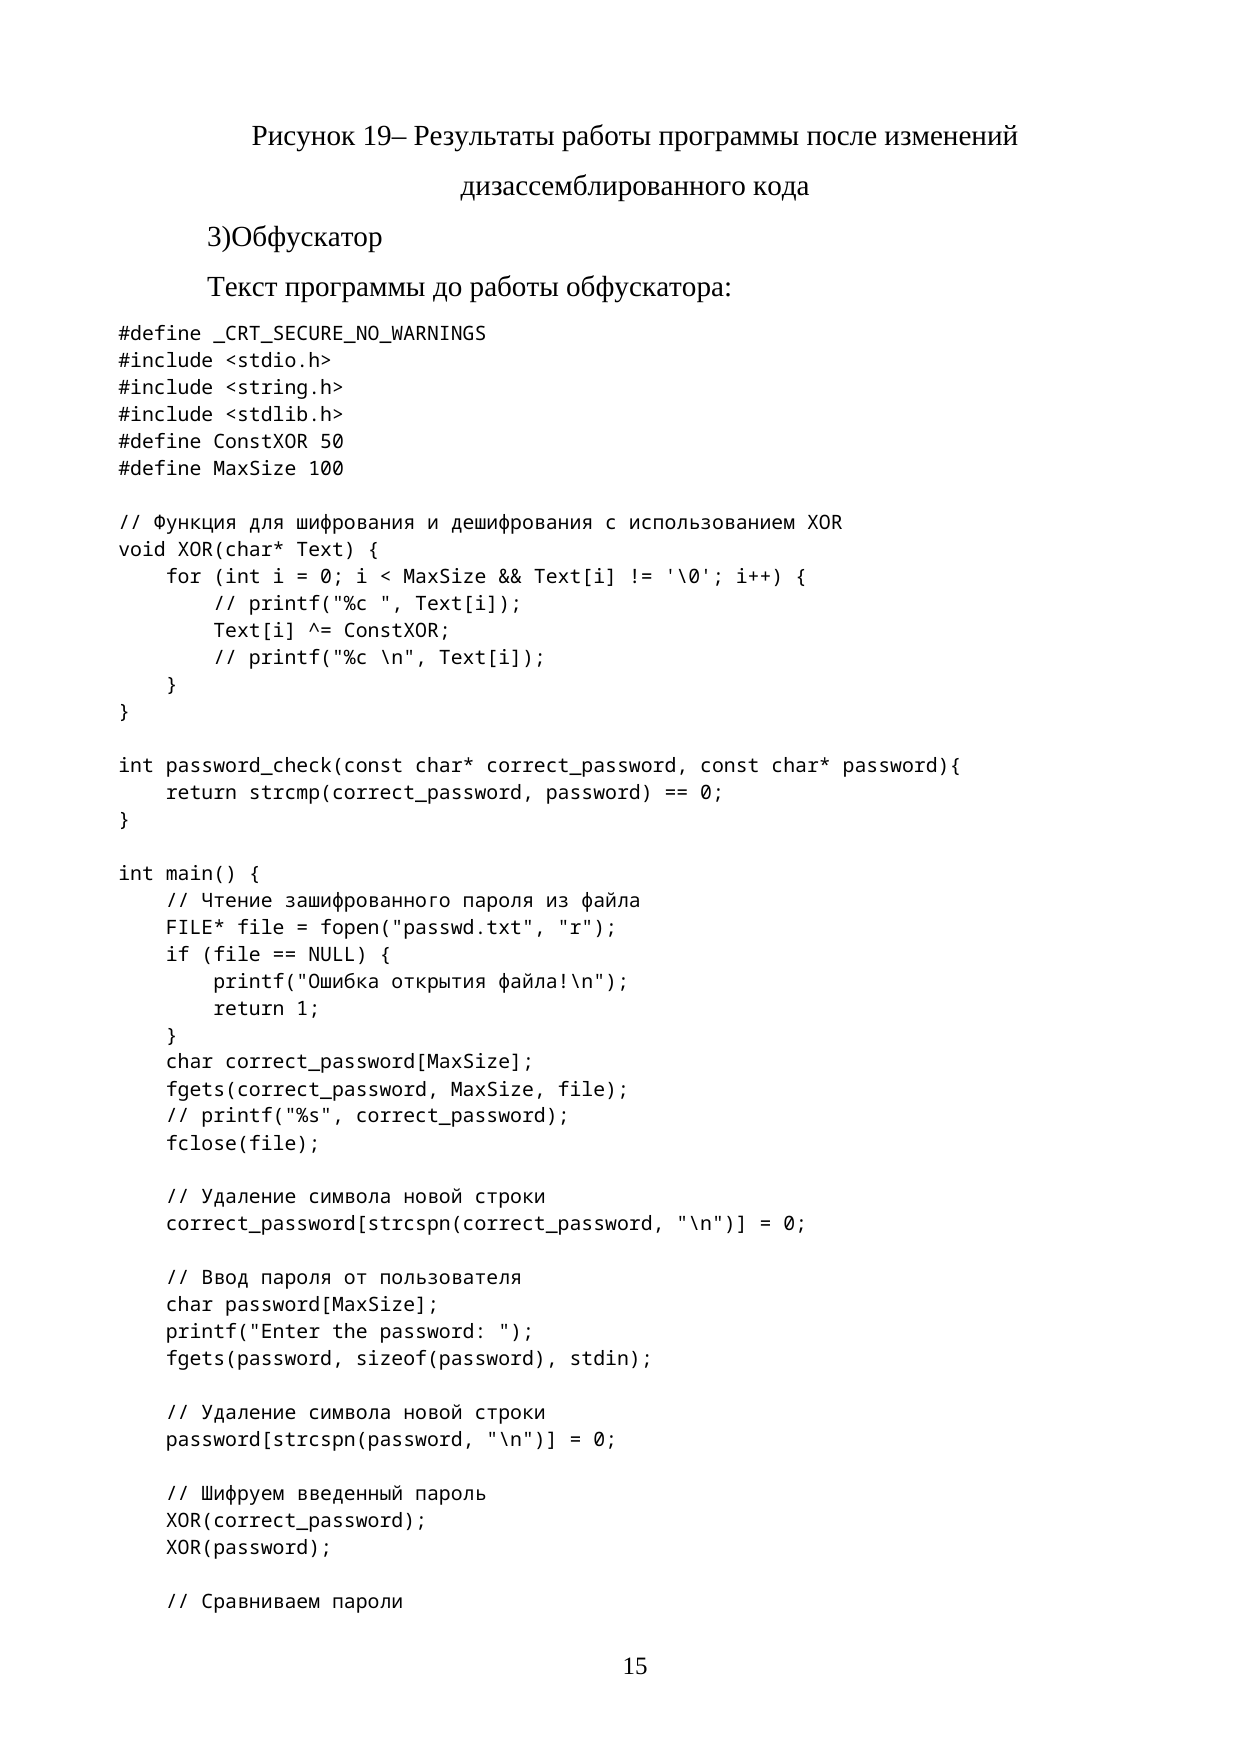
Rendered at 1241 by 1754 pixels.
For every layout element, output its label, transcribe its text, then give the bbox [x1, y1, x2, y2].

text } [118, 670, 1152, 697]
text 3)Обфускатор [118, 219, 1152, 252]
text // Ввод пароля от пользователя [118, 1264, 1152, 1291]
text fgets(password, sizeof(password), stdin); [118, 1344, 1152, 1372]
text XOR(correct_password); [118, 1506, 1152, 1533]
text int main() { [118, 859, 1152, 886]
text // Удаление символа новой строки [118, 1398, 1152, 1426]
text XOR(password); [118, 1533, 1152, 1560]
text } [118, 805, 1152, 832]
text return strcmp(correct_password, password) == 0; [118, 778, 1152, 805]
text if (file == NULL) { [118, 940, 1152, 967]
text password[strcspn(password, "\n")] = 0; [118, 1426, 1152, 1452]
text Текст программы до работы обфускатора: [118, 269, 1152, 303]
text } [118, 697, 1152, 724]
text // Чтение зашифрованного пароля из файла [118, 886, 1152, 913]
text } [118, 1021, 1152, 1048]
text return 1; [118, 994, 1152, 1021]
text char correct_password[MaxSize]; [118, 1048, 1152, 1075]
text #define MaxSize 100 [118, 454, 1152, 481]
text // printf("%c ", Text[i]); [118, 589, 1152, 616]
text #include <string.h> [118, 373, 1152, 400]
text Text[i] ^= ConstXOR; [118, 616, 1152, 643]
text // Сравниваем пароли [118, 1587, 1152, 1614]
text char password[MaxSize]; [118, 1291, 1152, 1318]
text // Удаление символа новой строки [118, 1183, 1152, 1210]
text correct_password[strcspn(correct_password, "\n")] = 0; [118, 1210, 1152, 1237]
text // Функция для шифрования и дешифрования с использованием XOR [118, 508, 1152, 535]
text printf("Enter the password: "); [118, 1318, 1152, 1344]
text fclose(file); [118, 1129, 1152, 1156]
text // printf("%c \n", Text[i]); [118, 643, 1152, 670]
text fgets(correct_password, MaxSize, file); [118, 1075, 1152, 1102]
text int password_check(const char* correct_password, const char* password){ [118, 751, 1152, 778]
text printf("Ошибка открытия файла!\n"); [118, 967, 1152, 994]
text Рисунок 19– Результаты работы программы после изменений дизассемблированного кода [118, 118, 1152, 202]
text #define _CRT_SECURE_NO_WARNINGS [118, 319, 1152, 346]
text #define ConstXOR 50 [118, 427, 1152, 454]
text // printf("%s", correct_password); [118, 1102, 1152, 1129]
text FILE* file = fopen("passwd.txt", "r"); [118, 913, 1152, 940]
text #include <stdlib.h> [118, 400, 1152, 427]
text void XOR(char* Text) { [118, 535, 1152, 562]
text #include <stdio.h> [118, 346, 1152, 373]
text // Шифруем введенный пароль [118, 1479, 1152, 1506]
text for (int i = 0; i < MaxSize && Text[i] != '\0'; i++) { [118, 562, 1152, 589]
